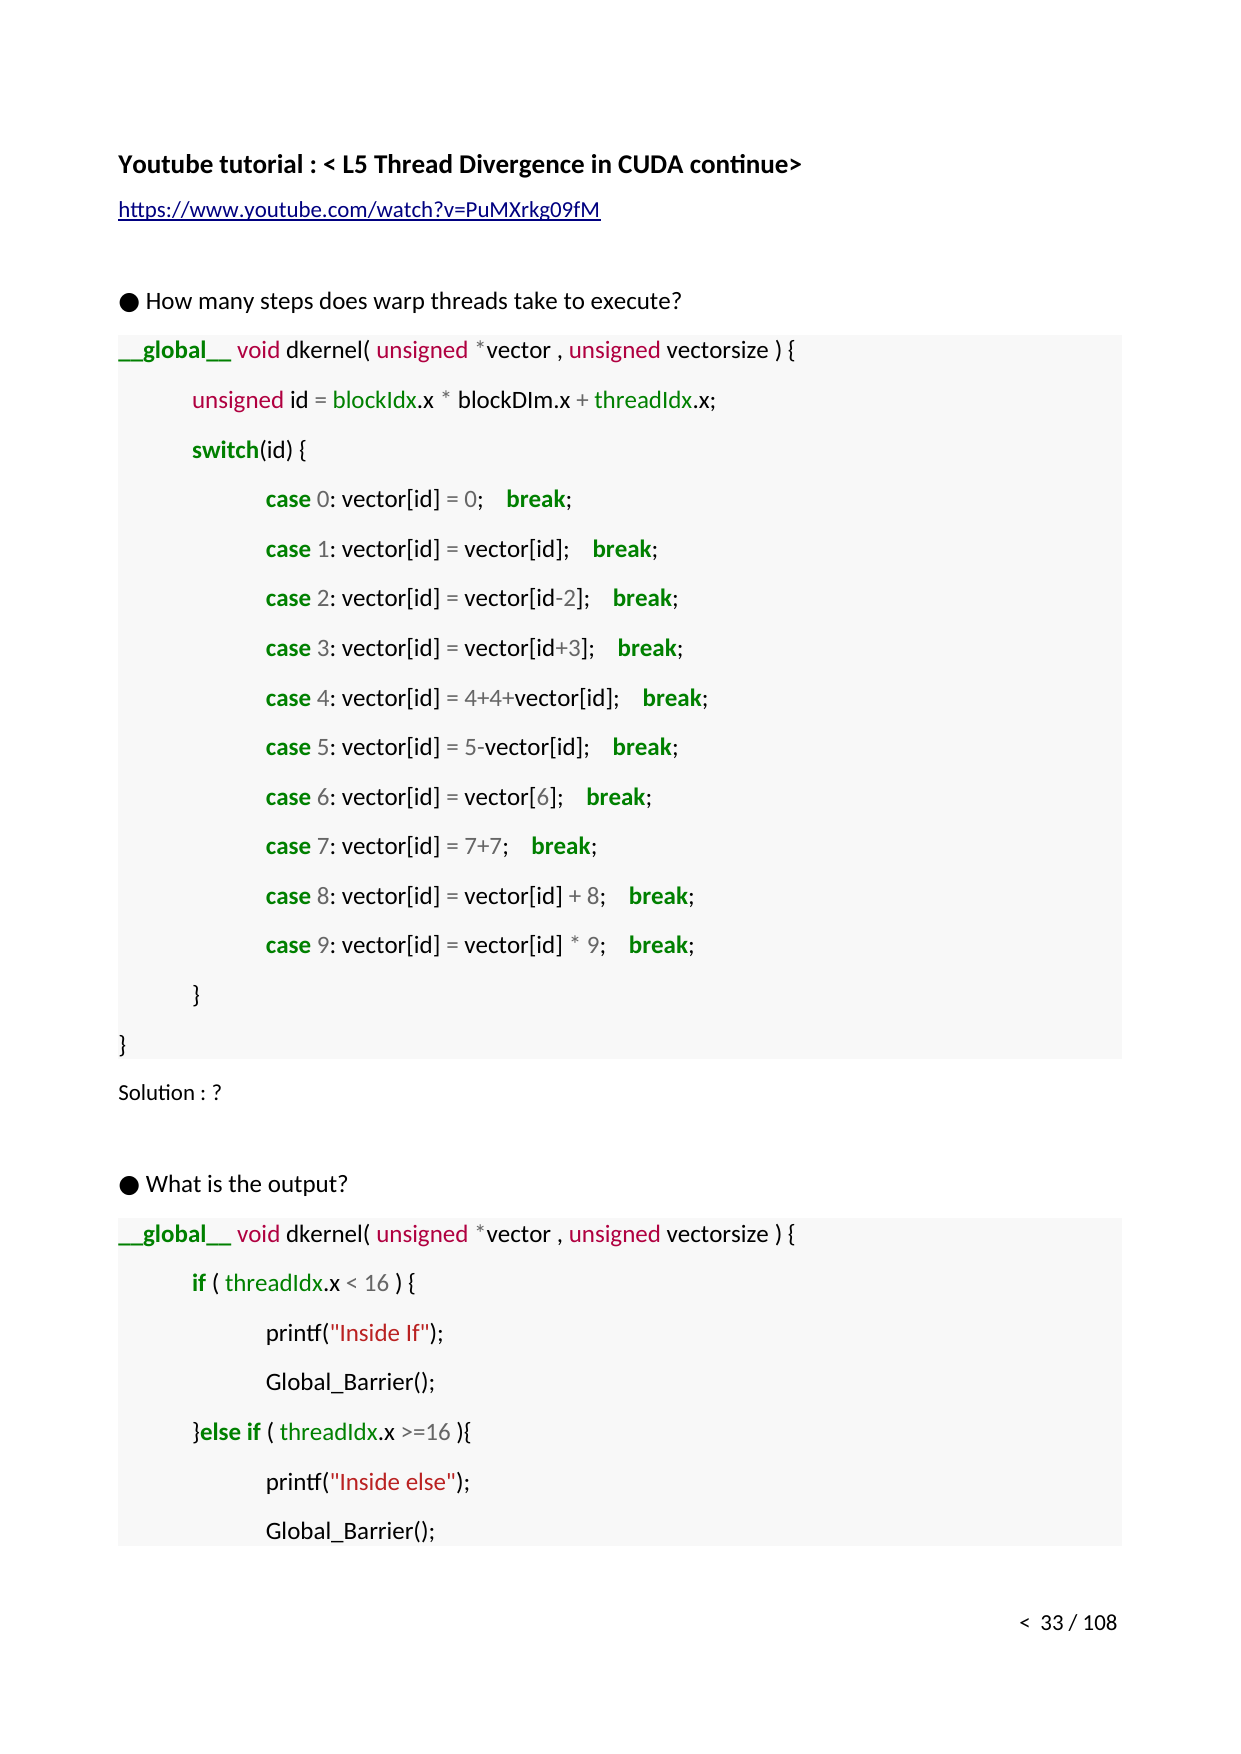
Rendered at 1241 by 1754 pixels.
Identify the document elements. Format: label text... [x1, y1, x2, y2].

text case 5: vector[id] = 5-vector[id]; break; [118, 731, 1122, 762]
text case 9: vector[id] = vector[id] * 9; break; [118, 930, 1122, 960]
text if ( threadIdx.x < 16 ) { [118, 1267, 1122, 1298]
text switch(id) { [118, 434, 1122, 464]
text } [118, 979, 1122, 1010]
text case 3: vector[id] = vector[id+3]; break; [118, 632, 1122, 663]
subtitle Youtube tutorial : < L5 Thread Divergence in CUDA continue> [118, 148, 1122, 181]
text ● How many steps does warp threads take to execute? [118, 285, 1122, 316]
text case 6: vector[id] = vector[6]; break; [118, 781, 1122, 811]
text case 1: vector[id] = vector[id]; break; [118, 533, 1122, 563]
text https://www.youtube.com/watch?v=PuMXrkg09fM [118, 195, 1122, 223]
text ● What is the output? [118, 1168, 1122, 1199]
text Global_Barrier(); [118, 1366, 1122, 1397]
text unsigned id = blockIdx.x * blockDIm.x + threadIdx.x; [118, 384, 1122, 415]
text printf("Inside else"); [118, 1466, 1122, 1496]
text case 7: vector[id] = 7+7; break; [118, 831, 1122, 861]
text case 0: vector[id] = 0; break; [118, 483, 1122, 514]
text printf("Inside If"); [118, 1317, 1122, 1347]
text __global__ void dkernel( unsigned *vector , unsigned vectorsize ) { [118, 335, 1122, 365]
text __global__ void dkernel( unsigned *vector , unsigned vectorsize ) { [118, 1218, 1122, 1248]
text case 8: vector[id] = vector[id] + 8; break; [118, 880, 1122, 911]
text } [118, 1029, 1122, 1059]
text }else if ( threadIdx.x >=16 ){ [118, 1416, 1122, 1447]
text case 4: vector[id] = 4+4+vector[id]; break; [118, 682, 1122, 712]
text Global_Barrier(); [118, 1515, 1122, 1546]
text case 2: vector[id] = vector[id-2]; break; [118, 583, 1122, 613]
text Solution : ? [118, 1078, 1122, 1106]
